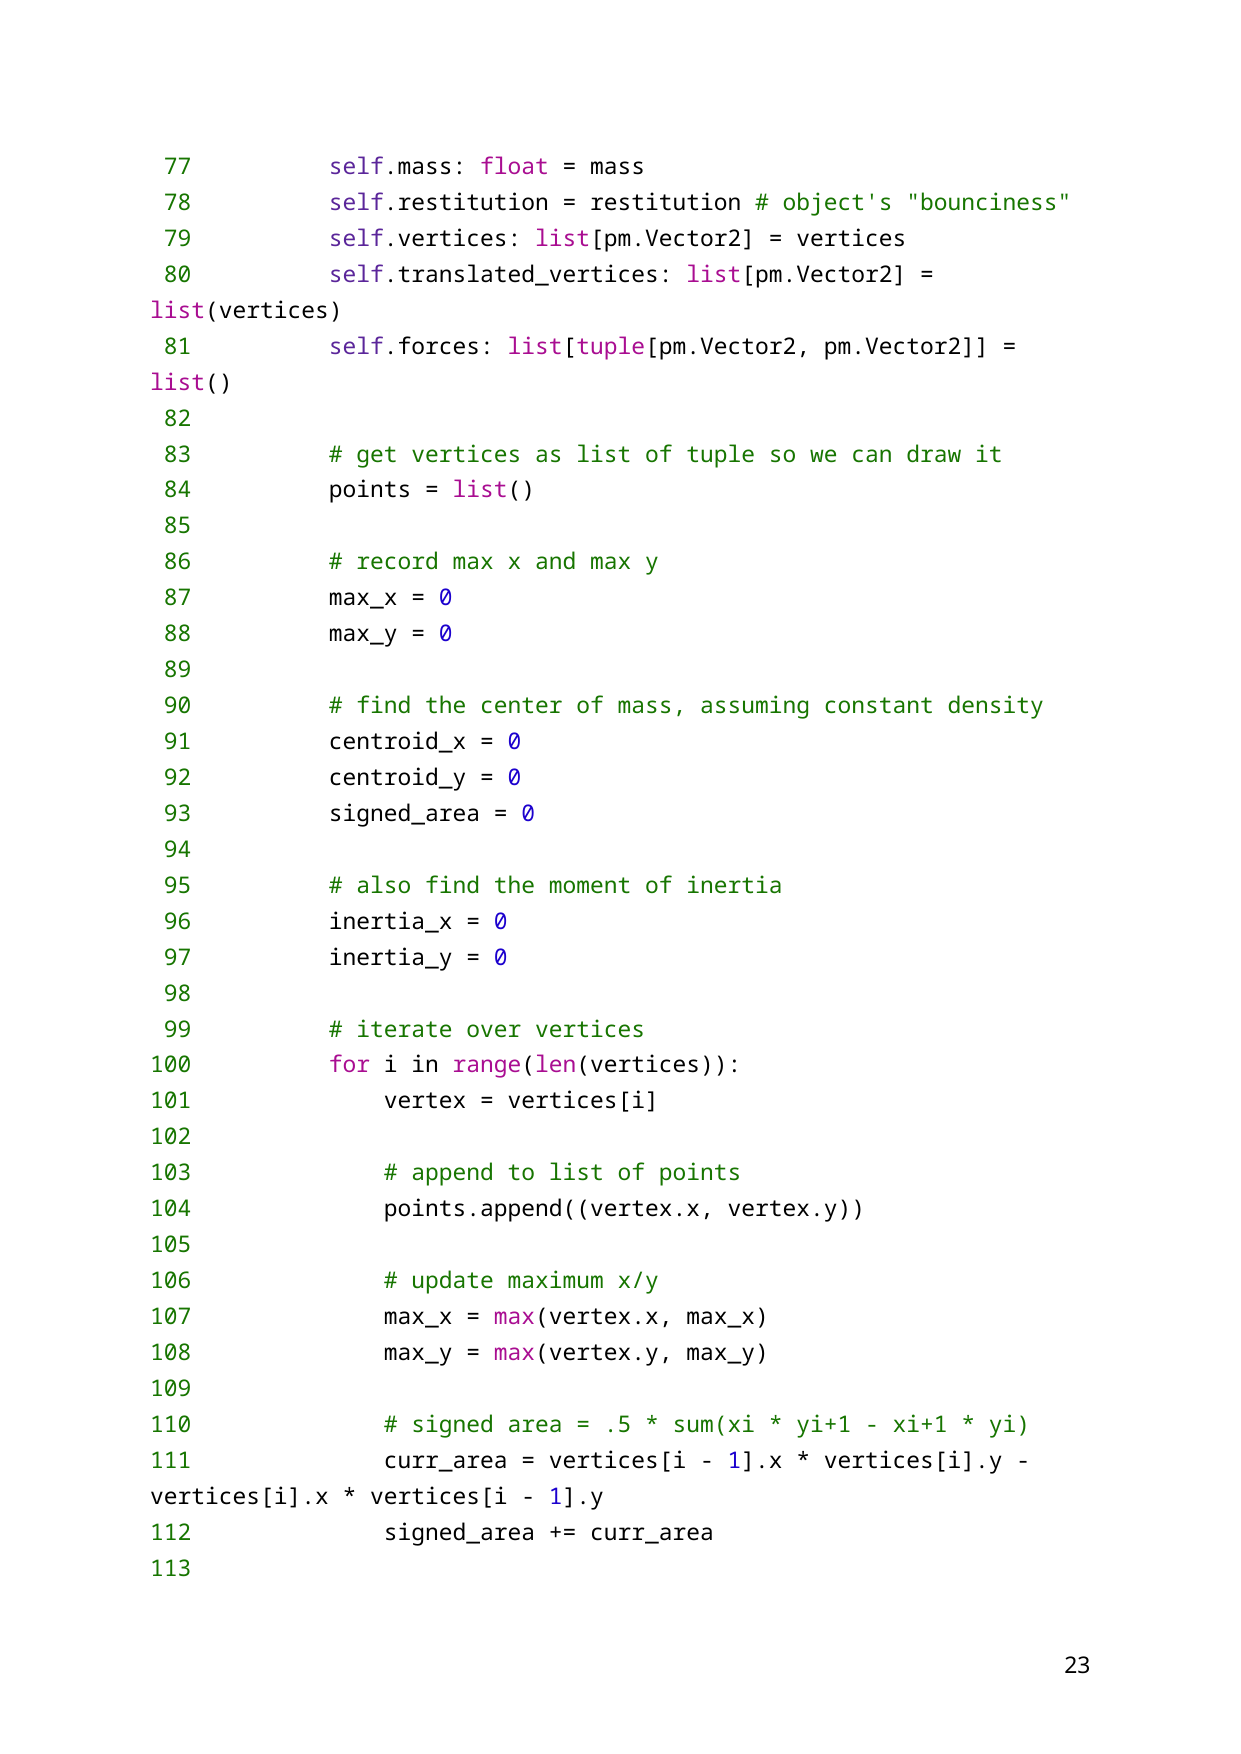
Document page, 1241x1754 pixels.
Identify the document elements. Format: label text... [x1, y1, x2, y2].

text 81 self.forces: list[tuple[pm.Vector2, pm.Vector2]] = list() [150, 330, 1090, 397]
text 100 for i in range(len(vertices)): [150, 1048, 1090, 1080]
text 94 [150, 833, 1090, 864]
text 84 points = list() [150, 473, 1090, 505]
text 79 self.vertices: list[pm.Vector2] = vertices [150, 222, 1090, 253]
text 104 points.append((vertex.x, vertex.y)) [150, 1192, 1090, 1223]
text 96 inertia_x = 0 [150, 905, 1090, 936]
text 98 [150, 977, 1090, 1008]
text 110 # signed area = .5 * sum(xi * yi+1 - xi+1 * yi) [150, 1408, 1090, 1439]
text 82 [150, 402, 1090, 433]
text 83 # get vertices as list of tuple so we can draw it [150, 437, 1090, 469]
text 95 # also find the moment of inertia [150, 869, 1090, 900]
text 103 # append to list of points [150, 1156, 1090, 1187]
text 88 max_y = 0 [150, 617, 1090, 648]
text 93 signed_area = 0 [150, 797, 1090, 828]
text 80 self.translated_vertices: list[pm.Vector2] = list(vertices) [150, 258, 1090, 325]
text 109 [150, 1372, 1090, 1403]
text 106 # update maximum x/y [150, 1264, 1090, 1295]
text 108 max_y = max(vertex.y, max_y) [150, 1336, 1090, 1367]
text 99 # iterate over vertices [150, 1012, 1090, 1044]
text 89 [150, 653, 1090, 684]
text 112 signed_area += curr_area [150, 1516, 1090, 1547]
text 92 centroid_y = 0 [150, 761, 1090, 792]
text 101 vertex = vertices[i] [150, 1084, 1090, 1116]
text 111 curr_area = vertices[i - 1].x * vertices[i].y - vertices[i].x * vertices[i - 1].y [150, 1444, 1090, 1511]
text 87 max_x = 0 [150, 581, 1090, 612]
text 105 [150, 1228, 1090, 1259]
text 97 inertia_y = 0 [150, 941, 1090, 972]
text 90 # find the center of mass, assuming constant density [150, 689, 1090, 720]
text 86 # record max x and max y [150, 545, 1090, 577]
text 78 self.restitution = restitution # object's "bounciness" [150, 186, 1090, 217]
text 91 centroid_x = 0 [150, 725, 1090, 756]
text 102 [150, 1120, 1090, 1152]
text 77 self.mass: float = mass [150, 150, 1090, 181]
text 107 max_x = max(vertex.x, max_x) [150, 1300, 1090, 1331]
text 113 [150, 1552, 1090, 1583]
text 85 [150, 509, 1090, 541]
